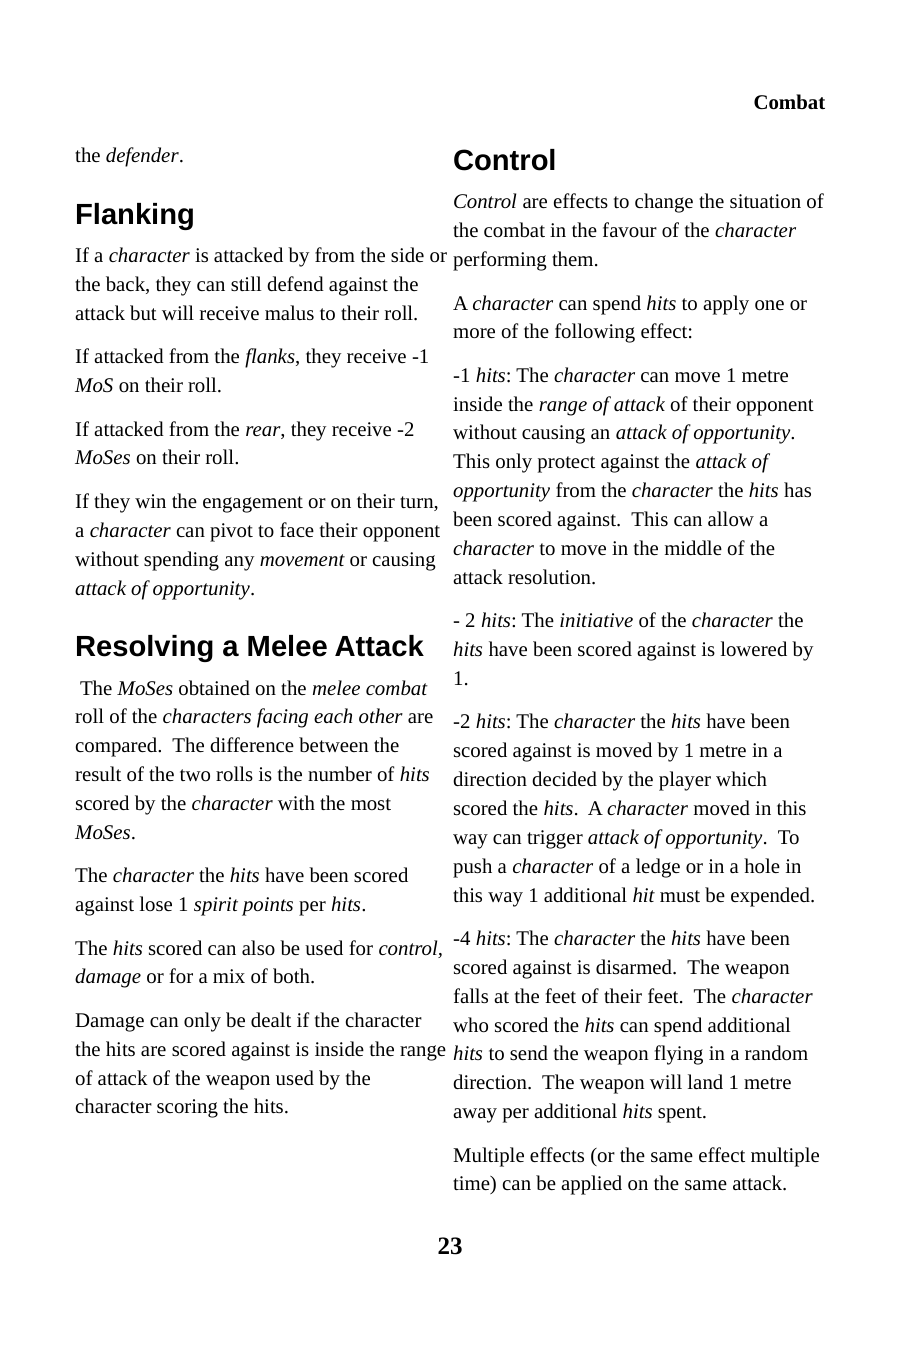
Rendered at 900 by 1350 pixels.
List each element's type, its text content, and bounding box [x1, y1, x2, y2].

text -1 hits: The character can move 1 metre inside the range of attack of their opponent without causing an attack of opportunity. This only protect against the attack of opportunity from the character the hits has been scored against. This can allow a character to move in the middle of the attack resolution. [453, 363, 825, 589]
text The character the hits have been scored against lose 1 spirit points per hits. [75, 863, 447, 916]
text If a character is attacked by from the side or the back, they can still defend against the attack but will receive malus to their roll. [75, 243, 447, 325]
text -2 hits: The character the hits have been scored against is moved by 1 metre in a direction decided by the player which scored the hits. A character moved in this way can trigger attack of opportunity. To push a character of a ledge or in a hole in this way 1 additional hit must be expended. [453, 709, 825, 907]
text If attacked from the rear, they receive -2 MoSes on their roll. [75, 417, 447, 469]
text The MoSes obtained on the melee combat roll of the characters facing each other are compared. The difference between the result of the two rolls is the number of hits scored by the character with the most MoSes. [75, 675, 447, 844]
text - 2 hits: The initiative of the character the hits have been scored against is lowered by 1. [453, 608, 825, 690]
text Multiple effects (or the same effect multiple time) can be applied on the same attack. [453, 1142, 825, 1195]
subtitle Control [453, 143, 825, 177]
text The hits scored can also be used for control, damage or for a mix of both. [75, 935, 447, 988]
text Control are effects to change the situation of the combat in the favour of the character performing them. [453, 189, 825, 271]
text If attacked from the flanks, they receive -1 MoS on their roll. [75, 344, 447, 397]
subtitle Flanking [75, 197, 447, 231]
text -4 hits: The character the hits have been scored against is disarmed. The weapon falls at the feet of their feet. The character who scored the hits can spend additional hits to send the weapon flying in a random direction. The weapon will land 1 metre away per additional hits spent. [453, 926, 825, 1123]
text Damage can only be dealt if the character the hits are scored against is inside the range of attack of the weapon used by the character scoring the hits. [75, 1008, 447, 1118]
text If they win the engagement or on their turn, a character can pivot to face their opponent without spending any movement or causing attack of opportunity. [75, 489, 447, 599]
subtitle Resolving a Melee Attack [75, 629, 447, 663]
text the defender. [75, 143, 447, 167]
text A character can spend hits to apply one or more of the following effect: [453, 291, 825, 343]
